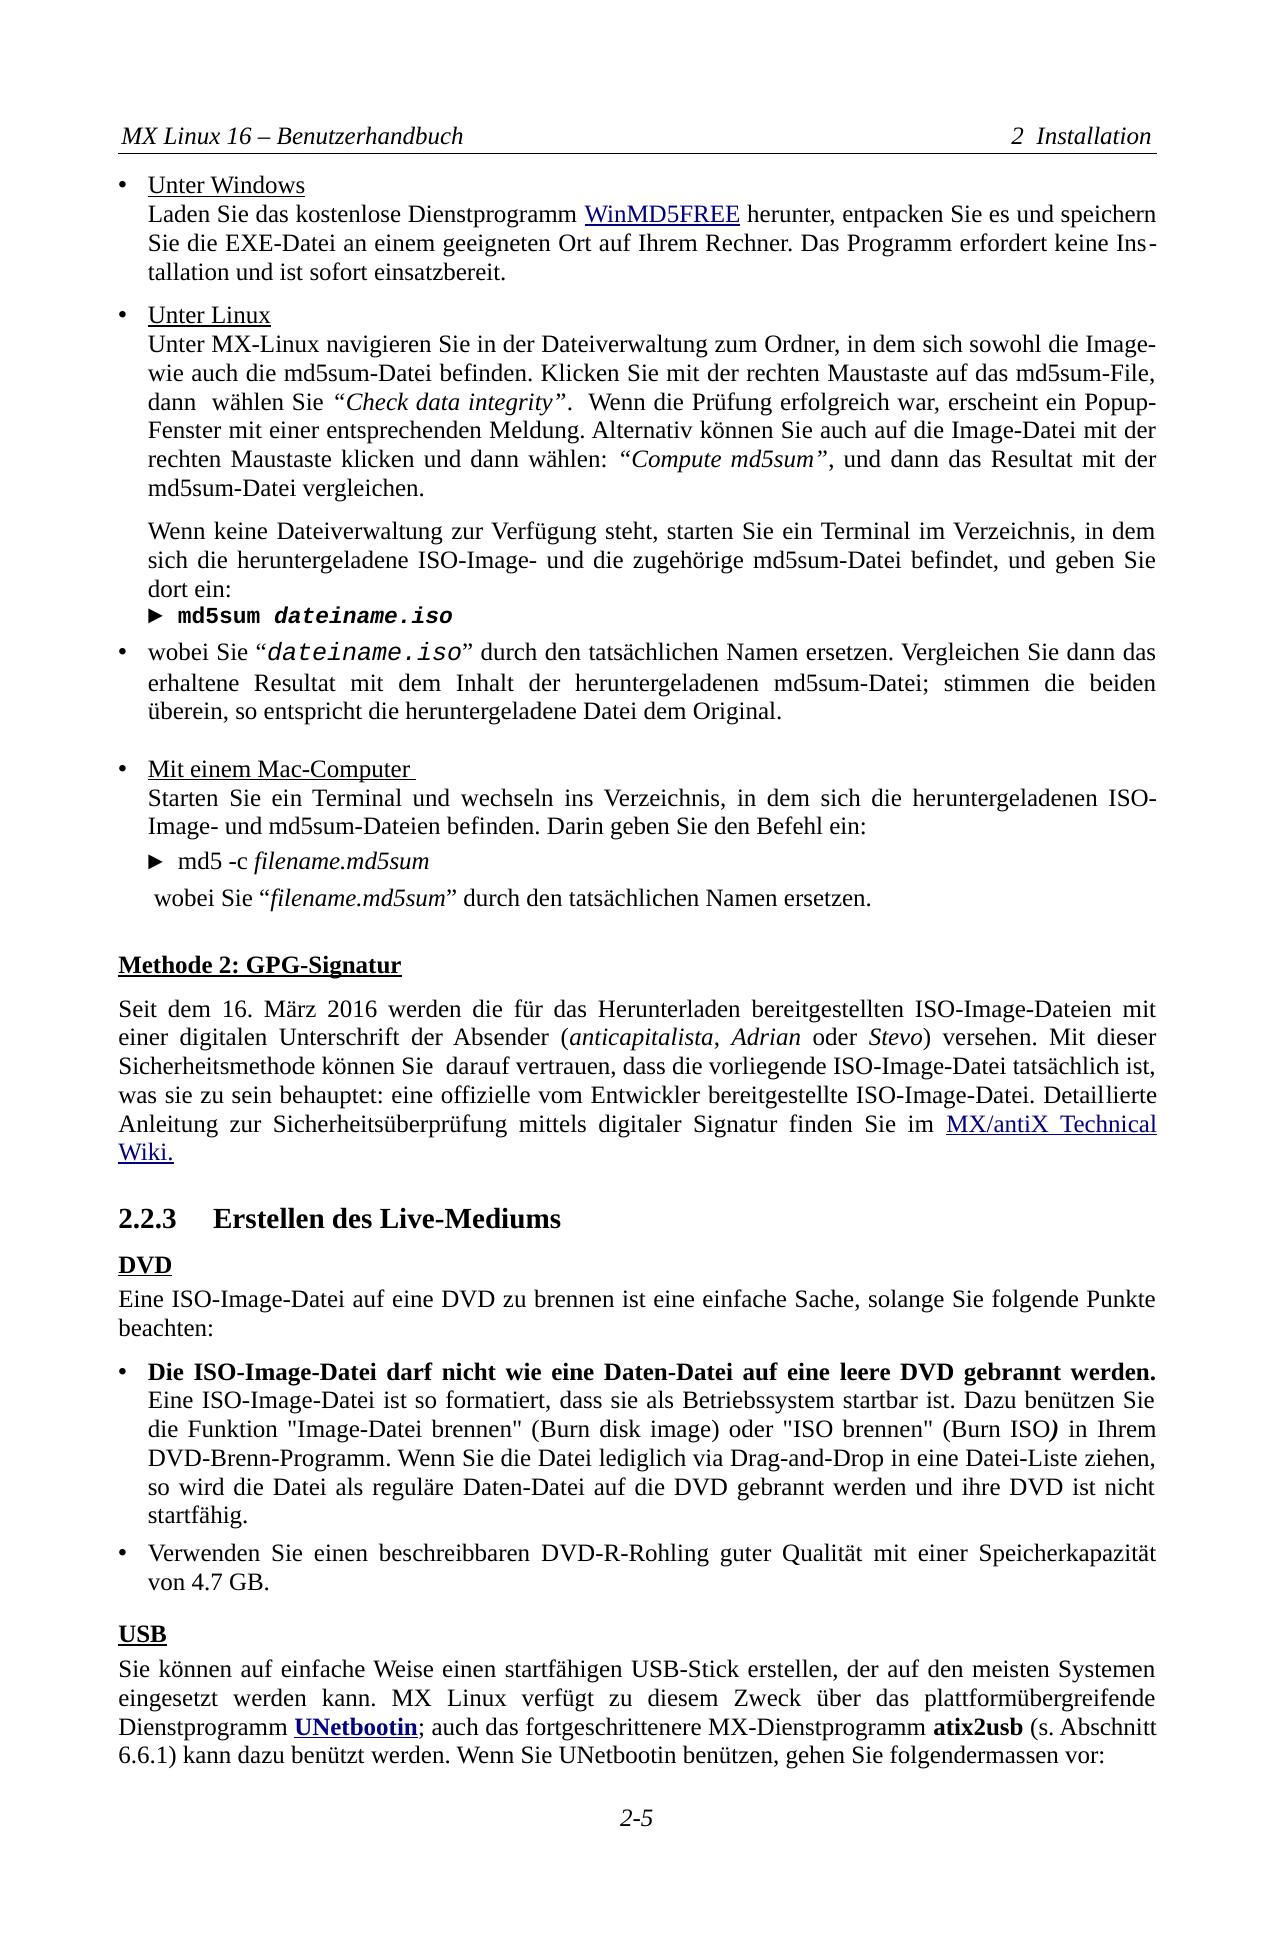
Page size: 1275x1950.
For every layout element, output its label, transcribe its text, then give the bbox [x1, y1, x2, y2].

list ► md5 -c filename.md5sum [118, 846, 1157, 877]
list Starten Sie ein Terminal und wechseln ins Verzeichnis, in dem sich die her­untergeladenen ISO-Image- und md5sum-Dateien befinden. Darin geben Sie den Befehl ein: [118, 783, 1157, 840]
list Unter Windows [118, 171, 1157, 199]
list Wenn keine Dateiverwaltung zur Verfügung steht, starten Sie ein Terminal im Verzeichnis, in dem sich die heruntergeladene ISO-Image- und die zugehörige md5sum-Datei befindet, und geben Sie dort ein: [118, 516, 1157, 603]
text Laden Sie das kostenlose Dienstprogramm WinMD5FREE herunter, entpacken Sie es und speichern Sie die EXE-Datei an einem geeigneten Ort auf Ihrem Rechner. Das Programm erfordert keine Ins­tal­la­tion und ist sofort einsatzbereit. [148, 199, 1157, 286]
text Sie können auf einfache Weise einen startfähigen USB-Stick erstellen, der auf den meisten Systemen eingesetzt werden kann. MX Linux verfügt zu diesem Zweck über das plattformübergreifende Dienstprogramm UNetbootin; auch das fortgeschrittenere MX-Dienstprogramm atix2usb (s. Abschnitt 6.6.1) kann dazu benützt werden. Wenn Sie UNetbootin benützen, gehen Sie folgendermassen vor: [118, 1654, 1157, 1769]
text Seit dem 16. März 2016 werden die für das Herunterladen bereitgestellten ISO-Image-Dateien mit einer di­gi­ta­len Unterschrift der Absender (anticapitalista, Adrian oder Stevo) versehen. Mit dieser Sicher­heits­methode können Sie darauf vertrauen, dass die vorliegende ISO-Image-Datei tatsächlich ist, was sie zu sein behauptet: eine offizielle vom Entwickler bereitgestellte ISO-Image-Datei. Detail­lier­te Anleitung zur Sicherheitsüberprüfung mittels digitaler Signatur finden Sie im MX/antiX Techni­cal Wiki. [118, 994, 1157, 1166]
text USB [118, 1619, 1157, 1648]
list Verwenden Sie einen beschreibbaren DVD-R-Rohling guter Qualität mit einer Speicherkapazität von 4.7 GB. [118, 1538, 1157, 1596]
list Unter MX-Linux navigieren Sie in der Dateiverwaltung zum Ordner, in dem sich sowohl die Image- wie auch die md5sum-Datei befinden. Klicken Sie mit der rechten Maustaste auf das md5sum-File, dann wählen Sie “Check data integrity”. Wenn die Prüfung erfolgreich war, erscheint ein Popup-Fenster mit einer entsprechenden Meldung. Alternativ können Sie auch auf die Image-Datei mit der rechten Maustaste klicken und dann wählen: “Compute md5sum”, und dann das Resultat mit der md5sum-Datei vergleichen. [118, 329, 1157, 502]
text DVD [118, 1250, 1157, 1279]
list Unter Linux [118, 300, 1157, 329]
text wobei Sie “filename.md5sum” durch den tatsächlichen Namen ersetzen. [153, 883, 1157, 912]
text Eine ISO-Image-Datei auf eine DVD zu brennen ist eine einfache Sache, solange Sie folgende Punkte beachten: [118, 1284, 1157, 1342]
subtitle 2.2.3 Erstellen des Live-Mediums [118, 1202, 1157, 1235]
list Die ISO-Image-Datei darf nicht wie eine Daten-Datei auf eine leere DVD gebrannt werden. Eine ISO-Image-Datei ist so formatiert, dass sie als Betriebssystem startbar ist. Dazu benützen Sie die Fun­ktion "Image-Datei brennen" (Burn disk image) oder "ISO brennen" (Burn ISO) in Ihrem DVD-Brenn-Programm. Wenn Sie die Datei lediglich via Drag-and-Drop in eine Datei-Liste ziehen, so wird die Datei als reguläre Daten-Datei auf die DVD gebrannt werden und ihre DVD ist nicht startfähig. [118, 1357, 1157, 1529]
text Methode 2: GPG-Signatur [118, 950, 1157, 979]
list ► md5sum dateiname.iso [118, 603, 1157, 631]
list Mit einem Mac-Computer [118, 754, 1157, 783]
list wobei Sie “dateiname.iso” durch den tatsächlichen Namen ersetzen. Vergleichen Sie dann das erhaltene Resultat mit dem Inhalt der heruntergeladenen md5sum-Datei; stimmen die beiden überein, so entspricht die heruntergeladene Datei dem Original. [118, 637, 1157, 725]
